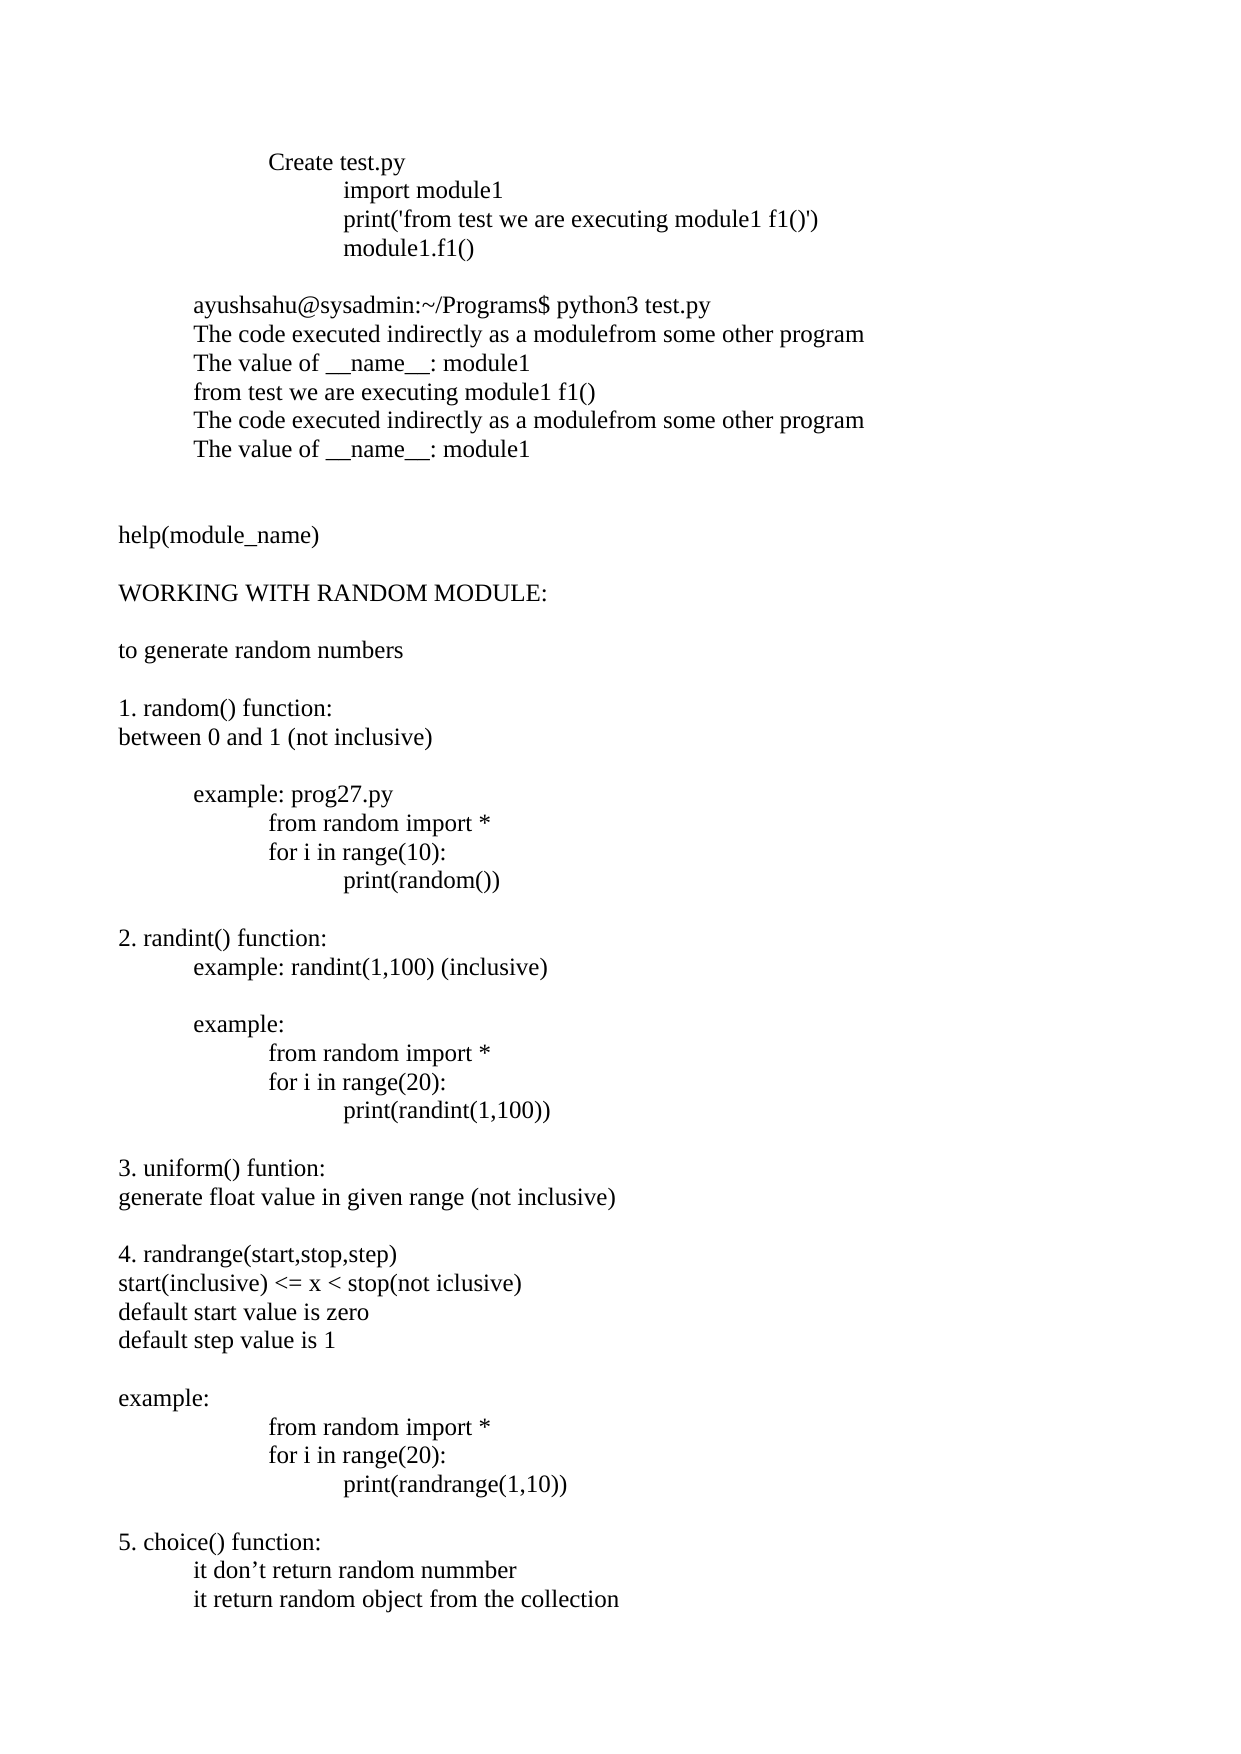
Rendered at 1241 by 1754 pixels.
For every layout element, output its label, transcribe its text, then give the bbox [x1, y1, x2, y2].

text from test we are executing module1 f1() [118, 377, 1122, 406]
text example: [118, 1383, 1122, 1412]
text start(inclusive) <= x < stop(not iclusive) [118, 1268, 1122, 1297]
text between 0 and 1 (not inclusive) [118, 722, 1122, 751]
text 3. uniform() funtion: [118, 1153, 1122, 1182]
text for i in range(10): [118, 837, 1122, 866]
text it return random object from the collection [118, 1584, 1122, 1613]
text print(random()) [118, 866, 1122, 894]
text from random import * [118, 1038, 1122, 1067]
text print(randrange(1,10)) [118, 1469, 1122, 1498]
text from random import * [118, 1412, 1122, 1441]
text Create test.py [118, 147, 1122, 176]
text WORKING WITH RANDOM MODULE: [118, 578, 1122, 607]
text The code executed indirectly as a modulefrom some other program [118, 319, 1122, 348]
text The value of __name__: module1 [118, 348, 1122, 377]
text from random import * [118, 808, 1122, 837]
text 4. randrange(start,stop,step) [118, 1239, 1122, 1268]
text for i in range(20): [118, 1441, 1122, 1469]
text help(module_name) [118, 521, 1122, 549]
text module1.f1() [118, 233, 1122, 262]
text 2. randint() function: [118, 923, 1122, 952]
text print(randint(1,100)) [118, 1096, 1122, 1124]
text print('from test we are executing module1 f1()') [118, 204, 1122, 233]
text to generate random numbers [118, 636, 1122, 664]
text ayushsahu@sysadmin:~/Programs$ python3 test.py [118, 291, 1122, 319]
text The code executed indirectly as a modulefrom some other program [118, 406, 1122, 434]
text example: [118, 1009, 1122, 1038]
text for i in range(20): [118, 1067, 1122, 1096]
text it don’t return random nummber [118, 1556, 1122, 1584]
text example: randint(1,100) (inclusive) [118, 952, 1122, 981]
text The value of __name__: module1 [118, 434, 1122, 463]
text 1. random() function: [118, 693, 1122, 722]
text default step value is 1 [118, 1326, 1122, 1354]
text import module1 [118, 176, 1122, 204]
text example: prog27.py [118, 779, 1122, 808]
text generate float value in given range (not inclusive) [118, 1182, 1122, 1211]
text default start value is zero [118, 1297, 1122, 1326]
text 5. choice() function: [118, 1527, 1122, 1556]
